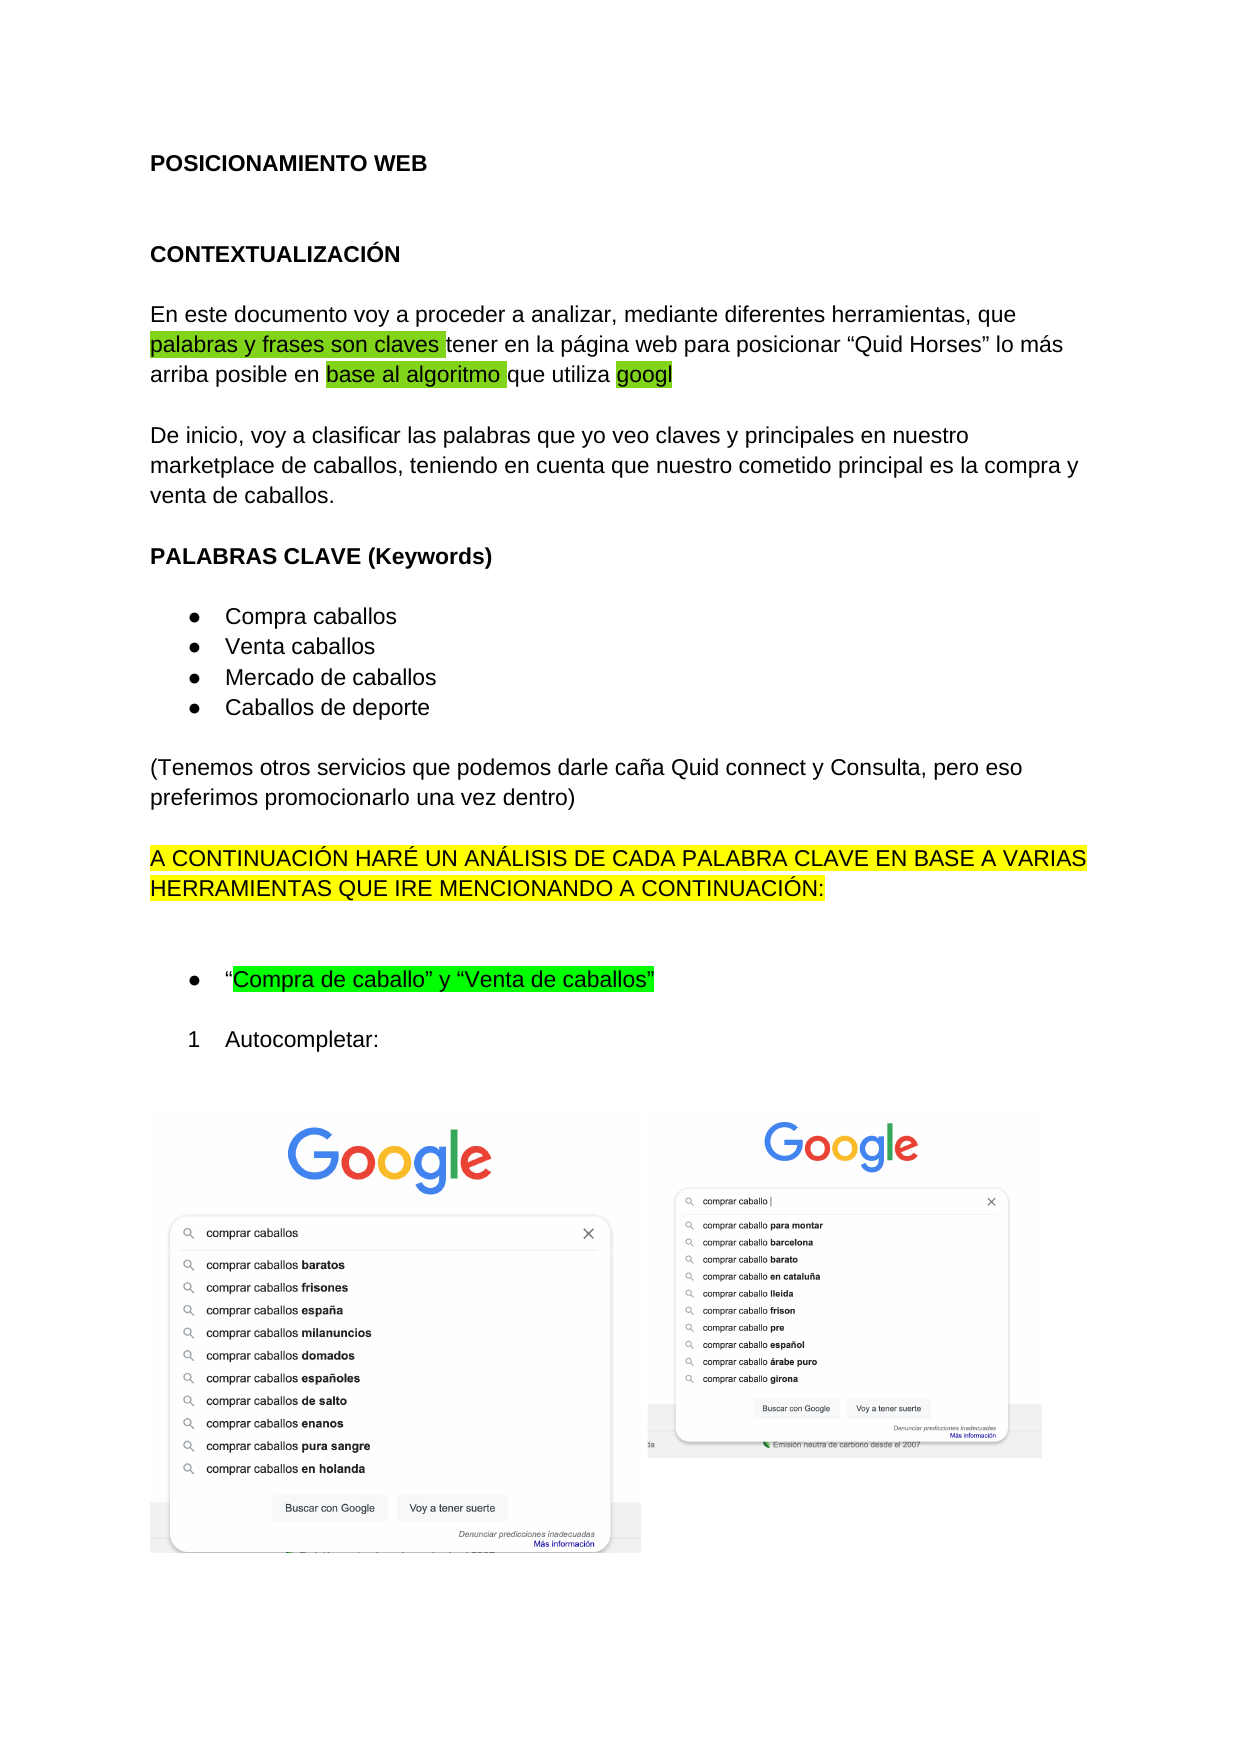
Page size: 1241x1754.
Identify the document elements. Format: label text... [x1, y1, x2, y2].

list Mercado de caballos [187, 663, 1090, 690]
text POSICIONAMIENTO WEB [150, 150, 1090, 176]
text CONTEXTUALIZACIÓN [150, 241, 1090, 267]
list Venta caballos [187, 633, 1090, 660]
picture [647, 1107, 1042, 1458]
list Caballos de deporte [187, 694, 1090, 720]
list “Compra de caballo” y “Venta de caballos” [187, 966, 1090, 992]
text PALABRAS CLAVE (Keywords) [150, 543, 1090, 569]
text A CONTINUACIÓN HARÉ UN ANÁLISIS DE CADA PALABRA CLAVE EN BASE A VARIAS HERRAMIENTAS QUE IRE MENCIONANDO A CONTINUACIÓN: [150, 845, 1090, 901]
list Compra caballos [187, 603, 1090, 629]
picture [150, 1107, 642, 1553]
text En este documento voy a proceder a analizar, mediante diferentes herramientas, que palabras y frases son claves tener en la página web para posicionar “Quid Horses” lo más arriba posible en base al algoritmo que utiliza googl [150, 301, 1090, 388]
text (Tenemos otros servicios que podemos darle caña Quid connect y Consulta, pero eso preferimos promocionarlo una vez dentro) [150, 754, 1090, 811]
text De inicio, voy a clasificar las palabras que yo veo claves y principales en nuestro marketplace de caballos, teniendo en cuenta que nuestro cometido principal es la compra y venta de caballos. [150, 422, 1090, 509]
list Autocompletar: [187, 1026, 1090, 1052]
